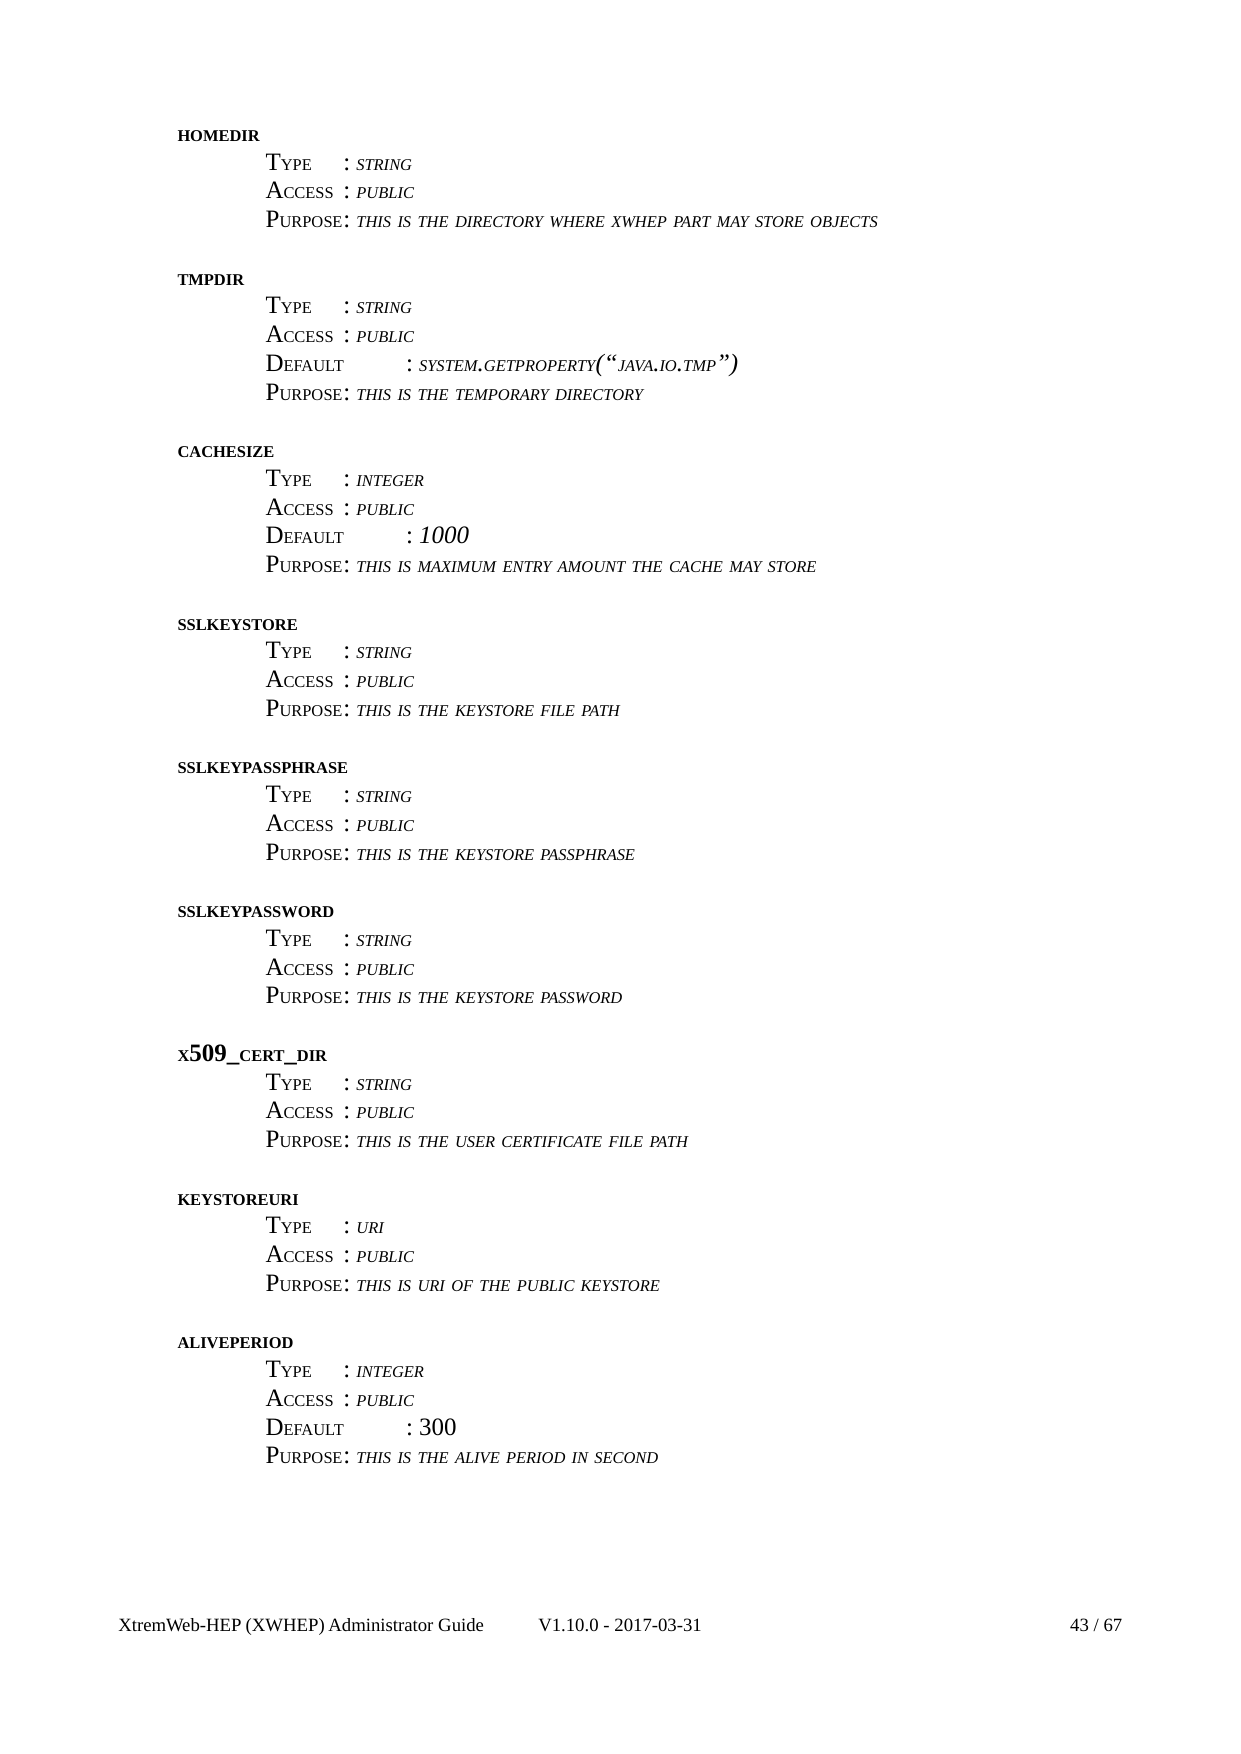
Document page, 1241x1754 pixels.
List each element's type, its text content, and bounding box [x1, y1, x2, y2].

text Access : public [265, 808, 1122, 837]
text Default : 1000 [265, 521, 1122, 549]
text Type : string [265, 1067, 1122, 1096]
text x509_cert_dir [177, 1038, 1122, 1067]
text Access : public [265, 1383, 1122, 1412]
text Type : uri [265, 1211, 1122, 1239]
text Purpose : this is the keystore password [265, 981, 1122, 1009]
text Type : integer [265, 463, 1122, 492]
text sslkeypassphrase [177, 751, 1122, 779]
text aliveperiod [177, 1326, 1122, 1354]
text Purpose : this is maximum entry amount the cache may store [265, 549, 1122, 578]
text Access : public [265, 319, 1122, 348]
text Purpose : this is the keystore file path [265, 693, 1122, 722]
text Purpose : this is the temporary directory [265, 377, 1122, 406]
text keystoreuri [177, 1182, 1122, 1211]
text Purpose : this is the keystore passphrase [265, 837, 1122, 866]
text Default : 300 [265, 1412, 1122, 1441]
text Purpose : this is the directory where xwhep part may store objects [265, 204, 1122, 233]
text Type : integer [265, 1354, 1122, 1383]
text Type : string [265, 923, 1122, 952]
text Access : public [265, 492, 1122, 521]
text sslkeypassword [177, 894, 1122, 923]
text Type : string [265, 636, 1122, 664]
text tmpdir [177, 262, 1122, 291]
text Access : public [265, 952, 1122, 981]
text Access : public [265, 1096, 1122, 1124]
text homedir [177, 118, 1122, 147]
text sslkeystore [177, 607, 1122, 636]
text Access : public [265, 1239, 1122, 1268]
text Type : string [265, 779, 1122, 808]
text Access : public [265, 664, 1122, 693]
text cachesize [177, 434, 1122, 463]
text Purpose : this is uri of the public keystore [265, 1268, 1122, 1297]
text Default : system.getproperty(“java.io.tmp”) [265, 348, 1122, 377]
text Type : string [265, 291, 1122, 319]
text Purpose : this is the alive period in second [265, 1441, 1122, 1469]
text Type : string [265, 147, 1122, 176]
text Purpose : this is the user certificate file path [265, 1124, 1122, 1153]
text Access : public [265, 176, 1122, 204]
